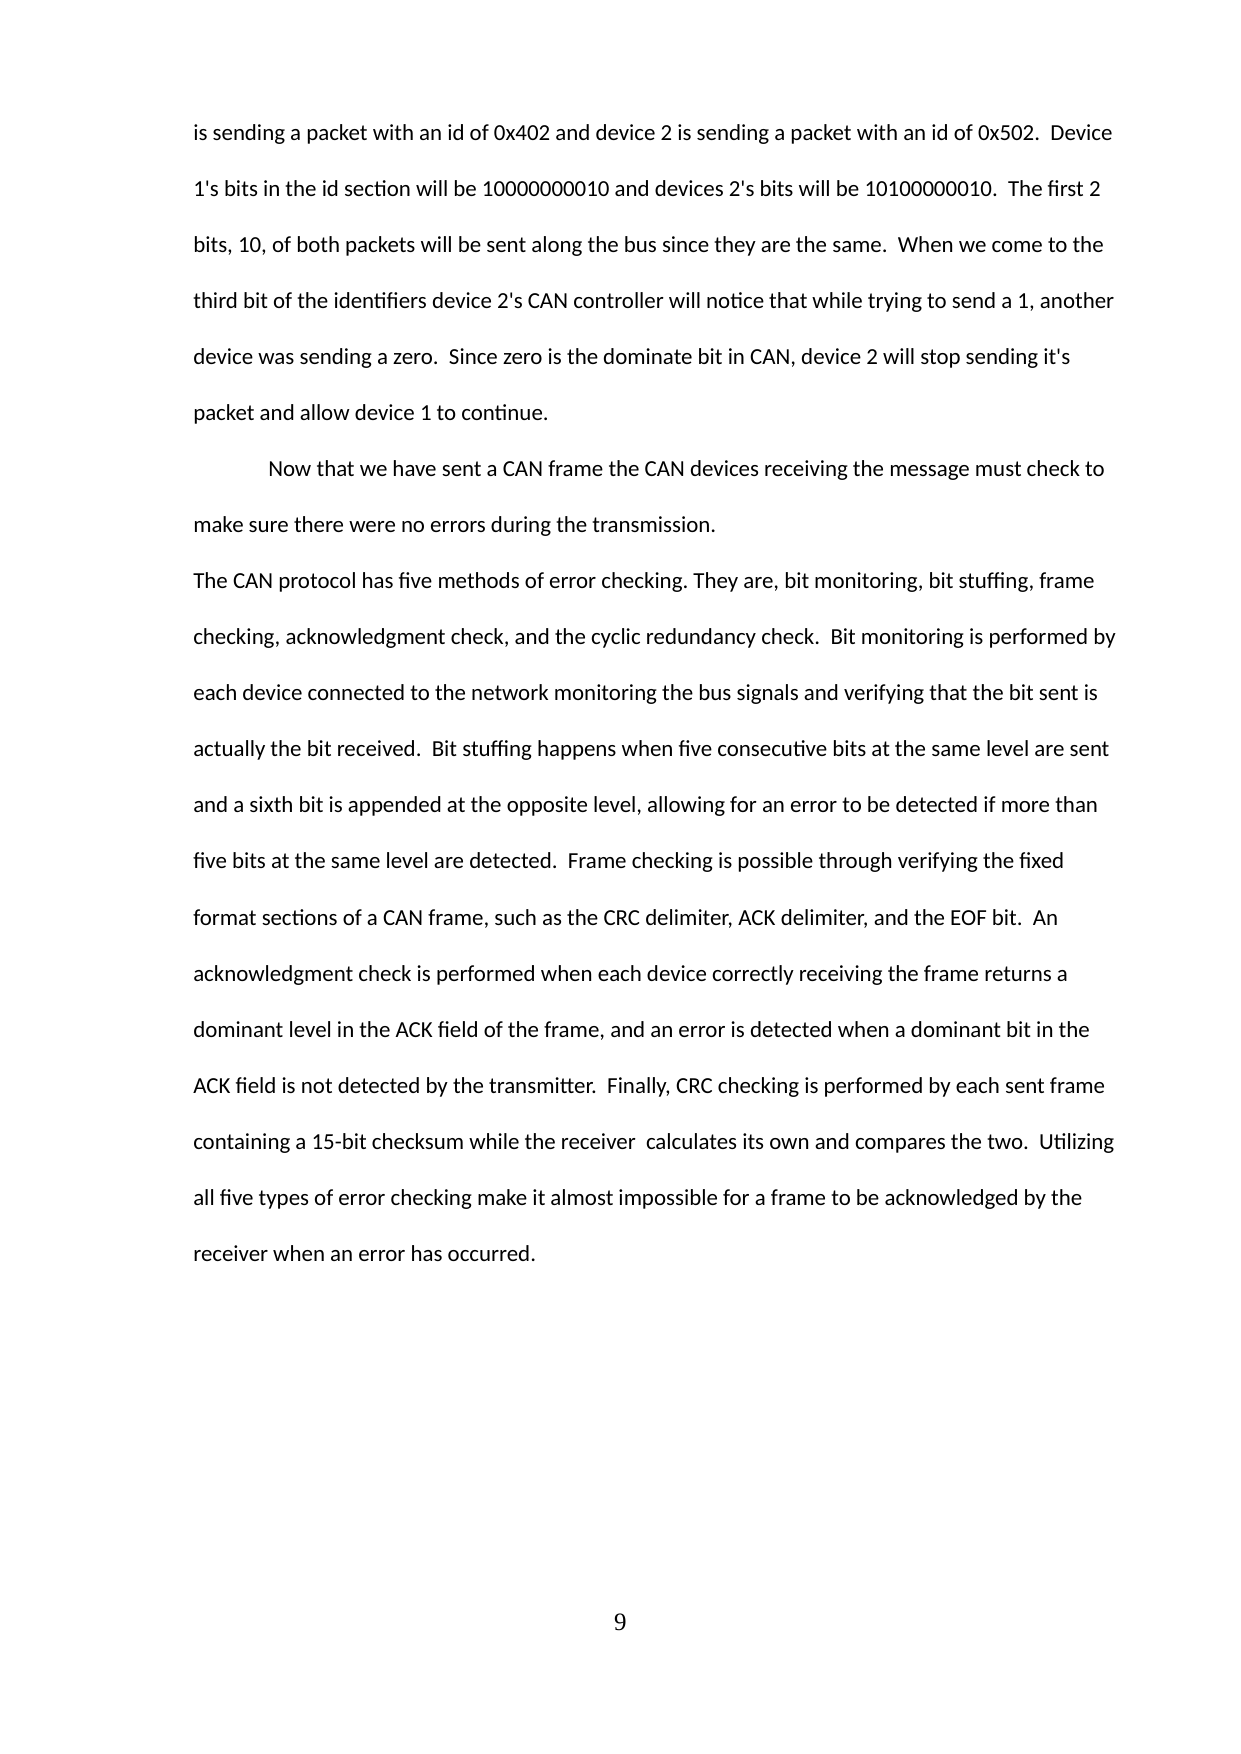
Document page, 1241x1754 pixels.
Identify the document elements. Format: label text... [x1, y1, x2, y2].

text is sending a packet with an id of 0x402 and device 2 is sending a packet with an id of 0x502. Device 1's bits in the id section will be 10000000010 and devices 2's bits will be 10100000010. The first 2 bits, 10, of both packets will be sent along the bus since they are the same. When we come to the third bit of the identifiers device 2's CAN controller will notice that while trying to send a 1, another device was sending a zero. Since zero is the dominate bit in CAN, device 2 will stop sending it's packet and allow device 1 to continue. [193, 118, 1122, 426]
text The CAN protocol has five methods of error checking. They are, bit monitoring, bit stuffing, frame checking, acknowledgment check, and the cyclic redundancy check. Bit monitoring is performed by each device connected to the network monitoring the bus signals and verifying that the bit sent is actually the bit received. Bit stuffing happens when five consecutive bits at the same level are sent and a sixth bit is appended at the opposite level, allowing for an error to be detected if more than five bits at the same level are detected. Frame checking is possible through verifying the fixed format sections of a CAN frame, such as the CRC delimiter, ACK delimiter, and the EOF bit. An acknowledgment check is performed when each device correctly receiving the frame returns a dominant level in the ACK field of the frame, and an error is detected when a dominant bit in the ACK field is not detected by the transmitter. Finally, CRC checking is performed by each sent frame containing a 15-bit checksum while the receiver calculates its own and compares the two. Utilizing all five types of error checking make it almost impossible for a frame to be acknowledged by the receiver when an error has occurred. [193, 566, 1122, 1267]
text Now that we have sent a CAN frame the CAN devices receiving the message must check to make sure there were no errors during the transmission. [193, 454, 1122, 538]
